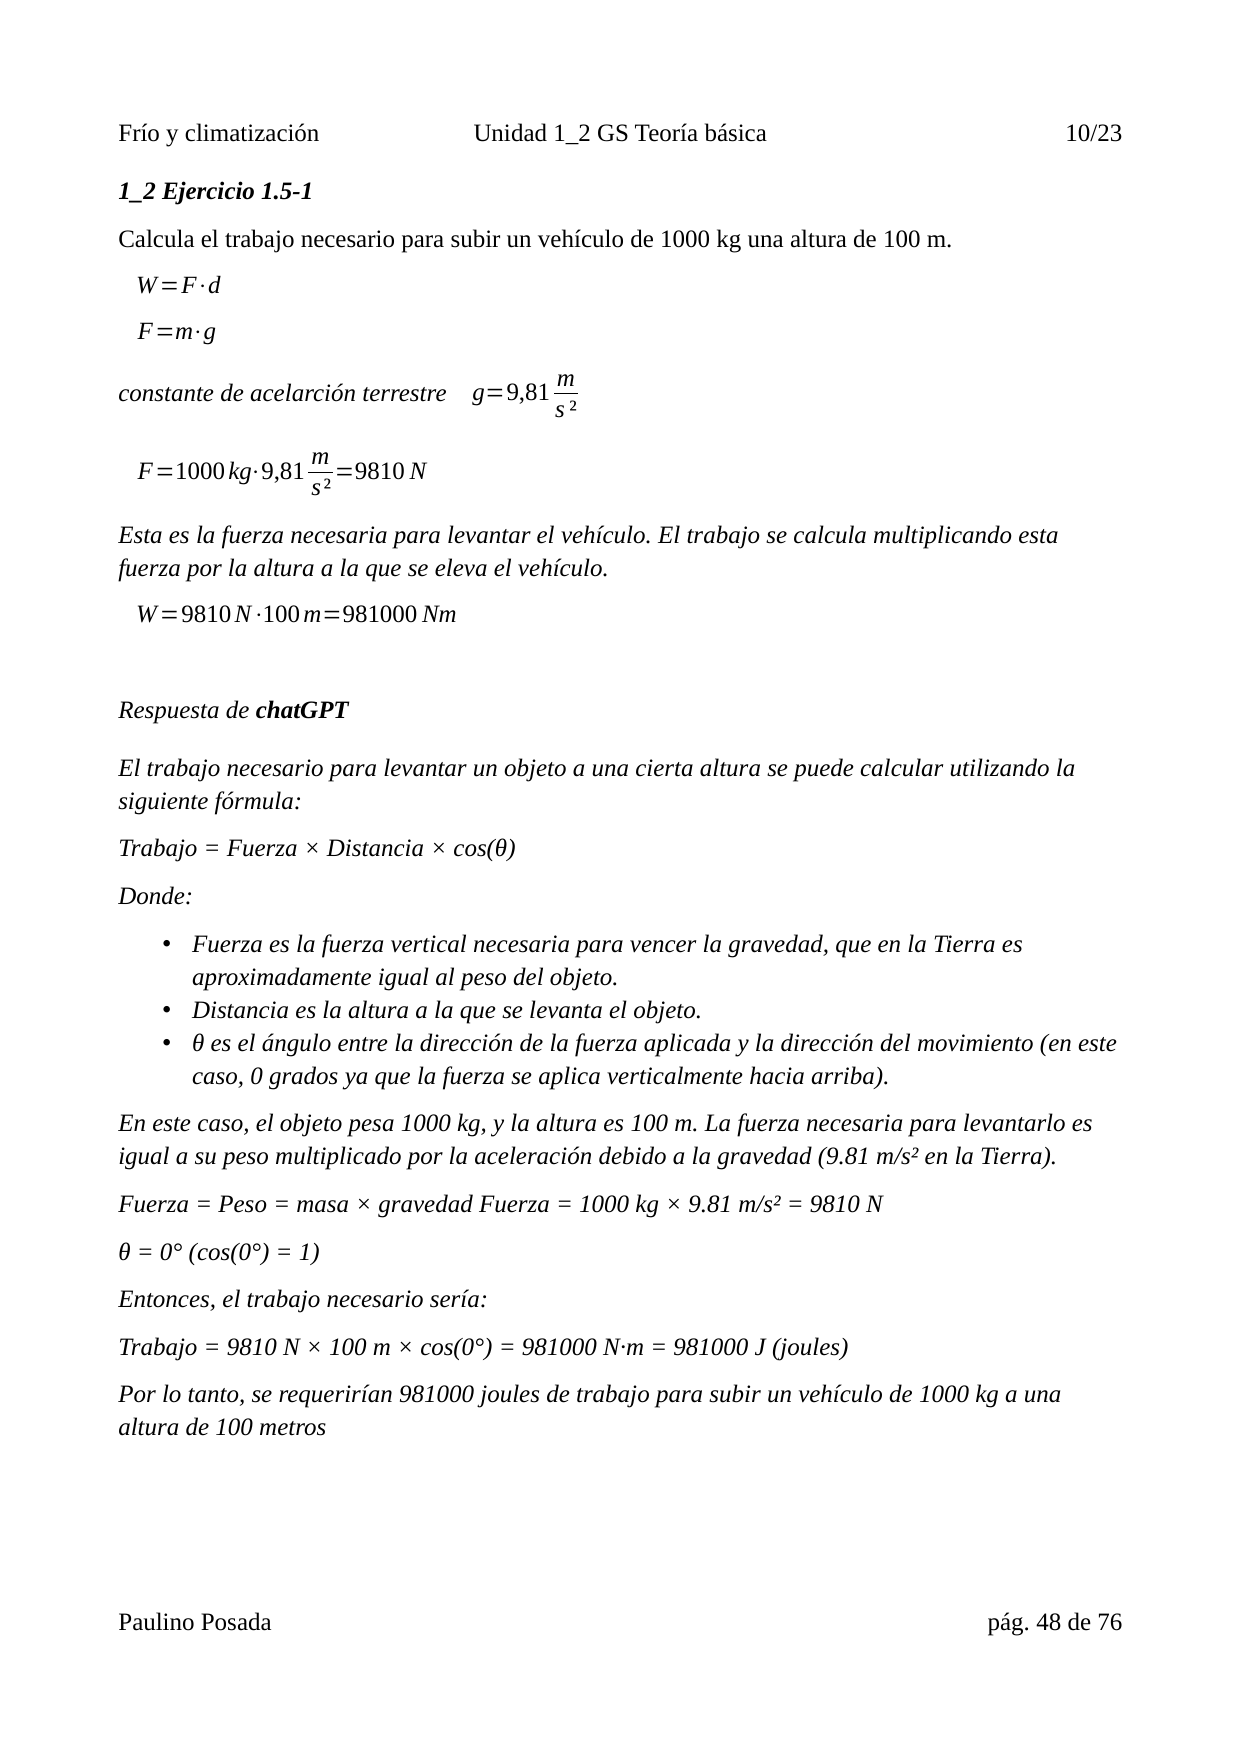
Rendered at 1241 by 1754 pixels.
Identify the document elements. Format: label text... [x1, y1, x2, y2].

text Respuesta de chatGPT [118, 695, 1122, 724]
text 1_2 Ejercicio 1.5-1 [118, 176, 1122, 205]
text Esta es la fuerza necesaria para levantar el vehículo. El trabajo se calcula multiplicando esta fuerza por la altura a la que se eleva el vehículo. [118, 520, 1122, 582]
list θ es el ángulo entre la dirección de la fuerza aplicada y la dirección del movimiento (en este caso, 0 grados ya que la fuerza se aplica verticalmente hacia arriba). [162, 1028, 1122, 1089]
text Por lo tanto, se requerirían 981000 joules de trabajo para subir un vehículo de 1000 kg a una altura de 100 metros [118, 1379, 1122, 1441]
text Calcula el trabajo necesario para subir un vehículo de 1000 kg una altura de 100 m. [118, 224, 1122, 253]
text Donde: [118, 881, 1122, 910]
text Entonces, el trabajo necesario sería: [118, 1284, 1122, 1313]
text El trabajo necesario para levantar un objeto a una cierta altura se puede calcular utilizando la siguiente fórmula: [118, 753, 1122, 814]
text constante de acelarción terrestre [118, 364, 1122, 423]
text Fuerza = Peso = masa × gravedad Fuerza = 1000 kg × 9.81 m/s² = 9810 N [118, 1189, 1122, 1218]
list Fuerza es la fuerza vertical necesaria para vencer la gravedad, que en la Tierra es aproximadamente igual al peso del objeto. [162, 929, 1122, 990]
list Distancia es la altura a la que se levanta el objeto. [162, 995, 1122, 1023]
text Trabajo = Fuerza × Distancia × cos(θ) [118, 833, 1122, 862]
text En este caso, el objeto pesa 1000 kg, y la altura es 100 m. La fuerza necesaria para levantarlo es igual a su peso multiplicado por la aceleración debido a la gravedad (9.81 m/s² en la Tierra). [118, 1108, 1122, 1170]
text θ = 0° (cos(0°) = 1) [118, 1237, 1122, 1265]
text Trabajo = 9810 N × 100 m × cos(0°) = 981000 N·m = 981000 J (joules) [118, 1332, 1122, 1361]
